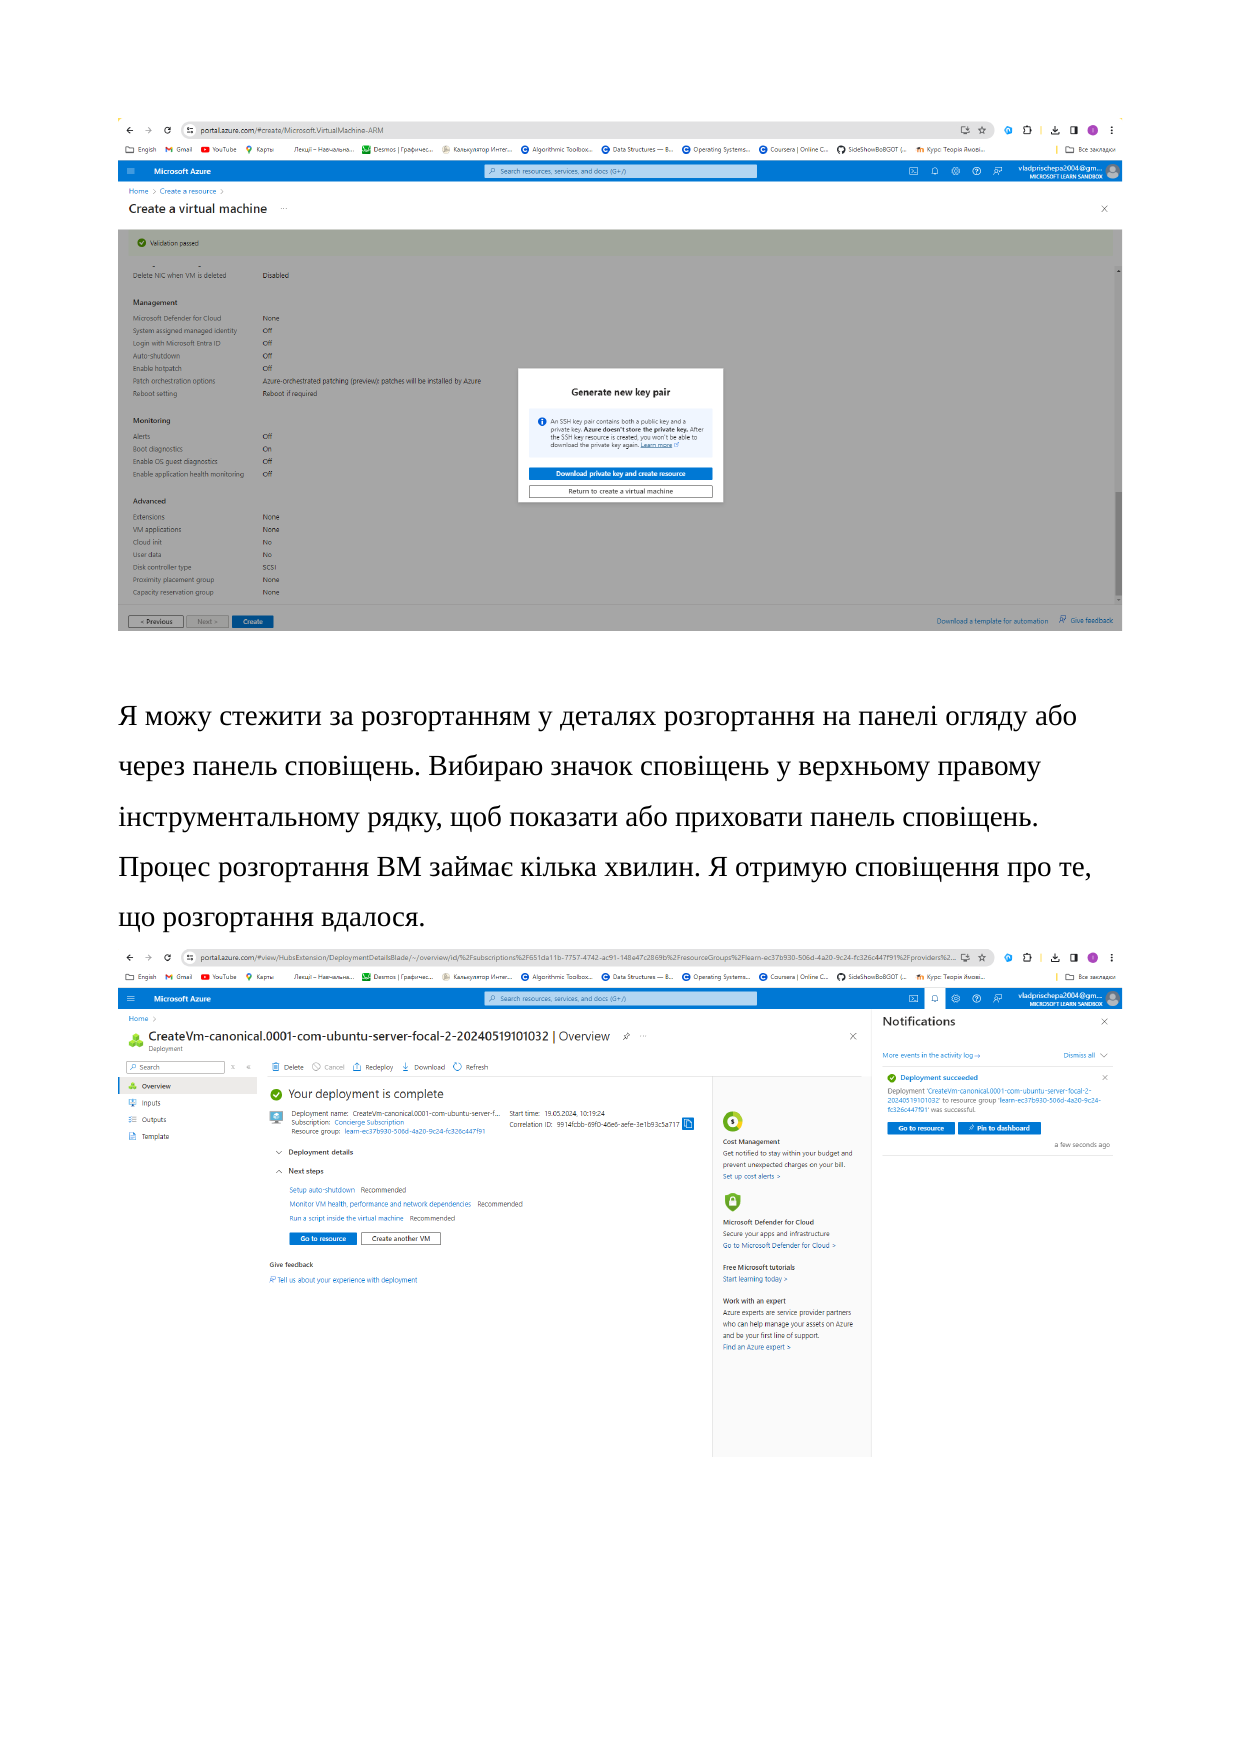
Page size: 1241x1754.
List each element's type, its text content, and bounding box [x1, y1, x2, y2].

picture [118, 949, 1123, 1457]
picture [118, 118, 1123, 631]
text Я можу стежити за розгортанням у деталях розгортання на панелі огляду або через панель сповіщень. Вибираю значок сповіщень у верхньому правому інструментальному рядку, щоб показати або приховати панель сповіщень. Процес розгортання ВМ займає кілька хвилин. Я отримую сповіщення про те, що розгортання вдалося. [118, 698, 1122, 933]
